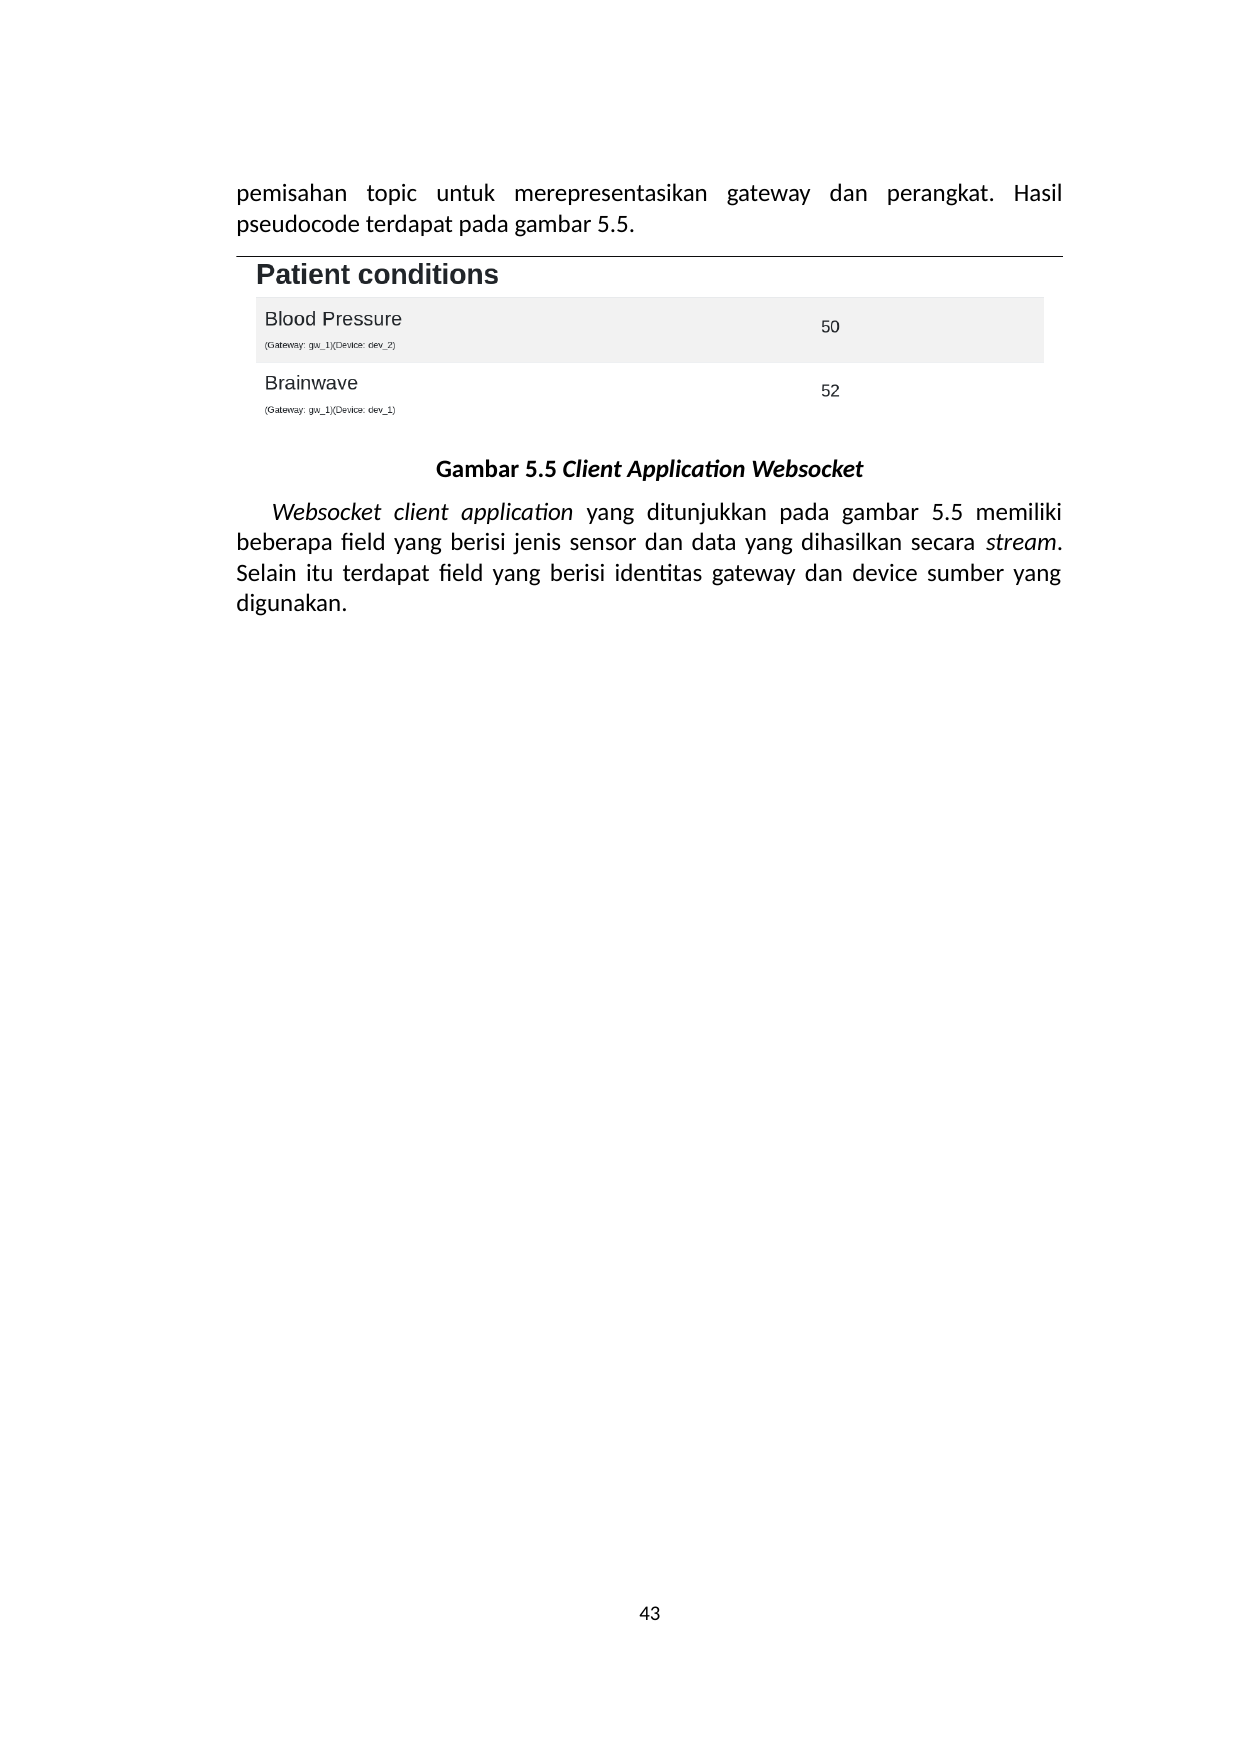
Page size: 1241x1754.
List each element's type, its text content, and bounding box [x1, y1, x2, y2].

picture [236, 256, 1063, 435]
text Websocket client application yang ditunjukkan pada gambar 5.5 memiliki beberapa field yang berisi jenis sensor dan data yang dihasilkan secara stream. Selain itu terdapat field yang berisi identitas gateway dan device sumber yang digunakan. [236, 496, 1063, 618]
list Gambar ‎5.5 Client Application Websocket [236, 435, 1063, 483]
text pemisahan topic untuk merepresentasikan gateway dan perangkat. Hasil pseudocode terdapat pada gambar 5.5. [236, 177, 1063, 238]
